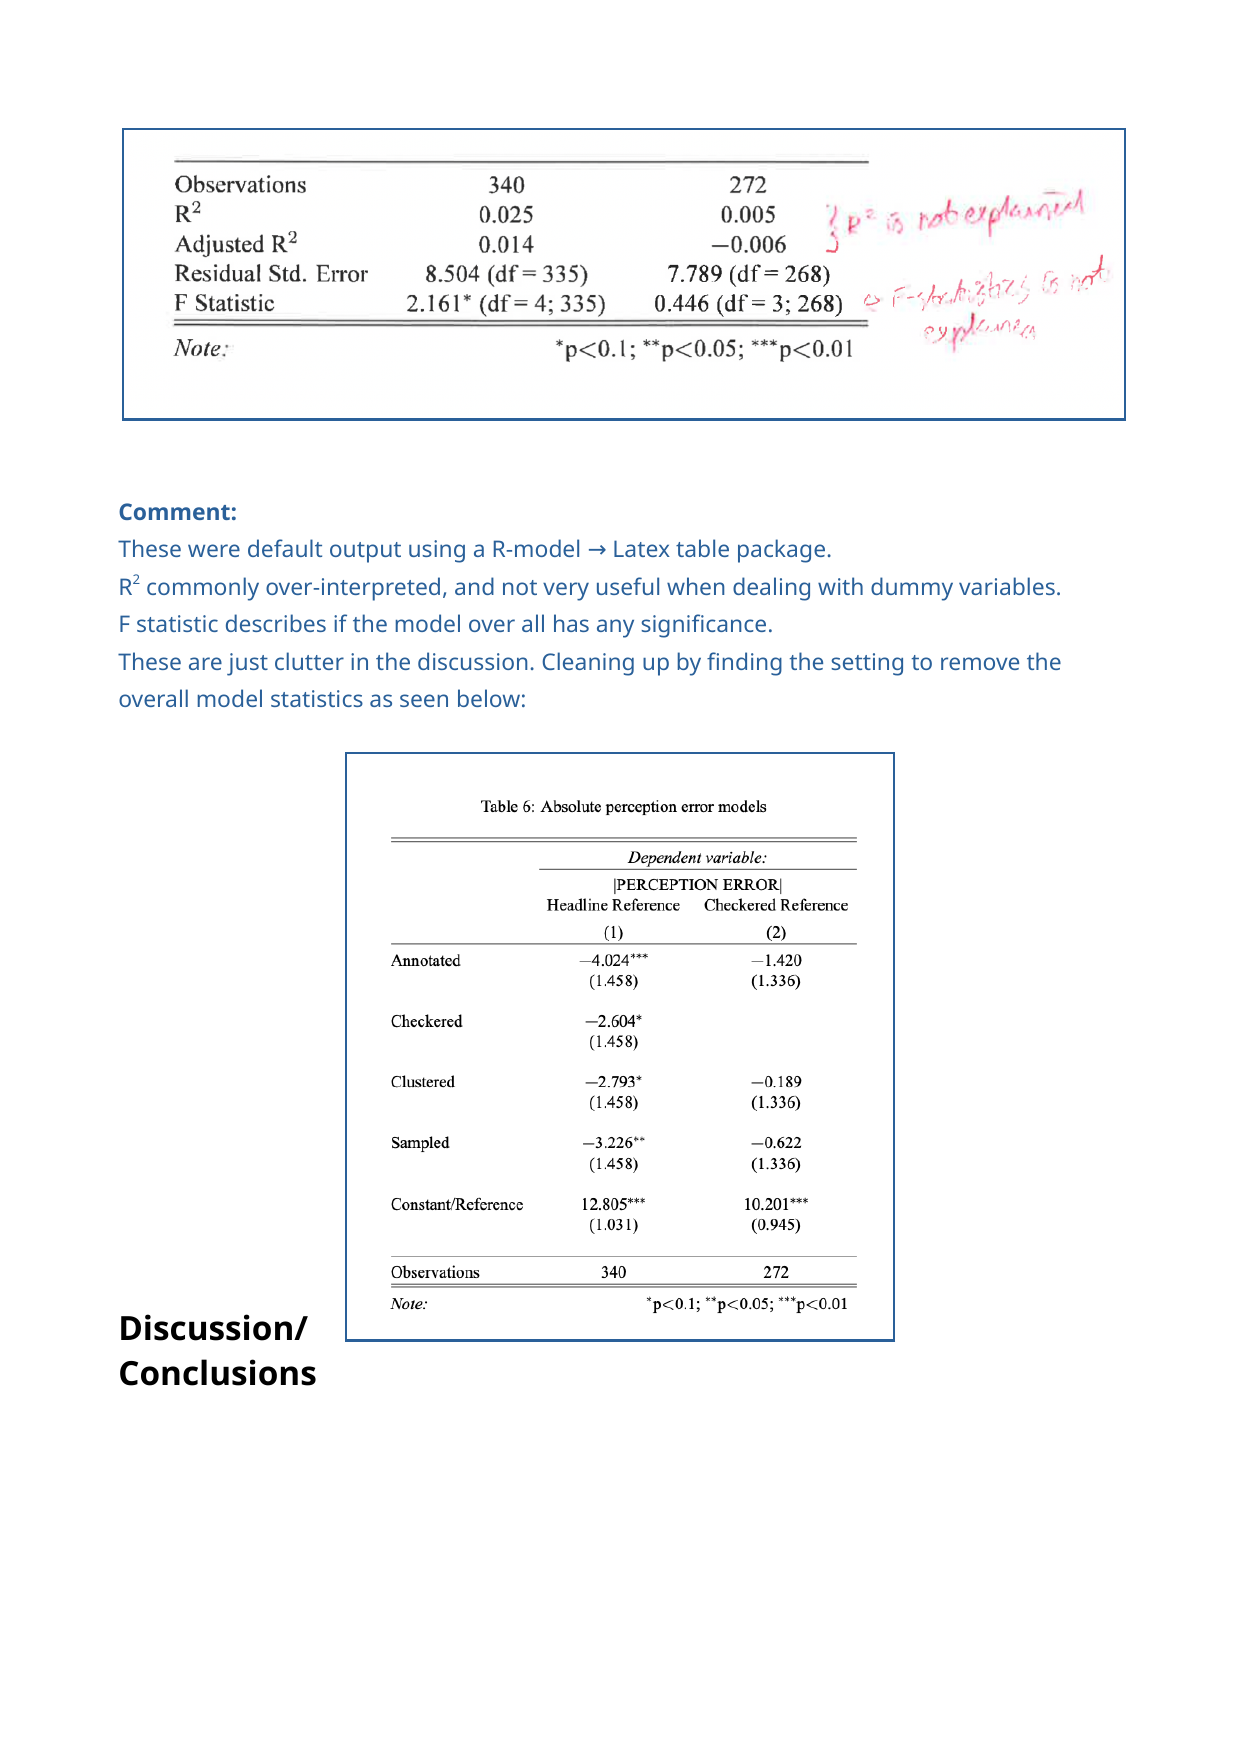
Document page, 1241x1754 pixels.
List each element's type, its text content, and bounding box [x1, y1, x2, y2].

text Comment: [118, 489, 1122, 527]
text These are just clutter in the discussion. Cleaning up by finding the setting to remove the overall model statistics as seen below: [118, 639, 1122, 714]
picture [350, 756, 891, 1337]
picture [127, 132, 1122, 416]
text These were default output using a R-model → Latex table package. [118, 527, 1122, 564]
text R2 commonly over-interpreted, and not very useful when dealing with dummy variables. [118, 564, 1122, 602]
text F statistic describes if the model over all has any significance. [118, 602, 1122, 639]
text Discussion/Conclusions [118, 1304, 1122, 1395]
